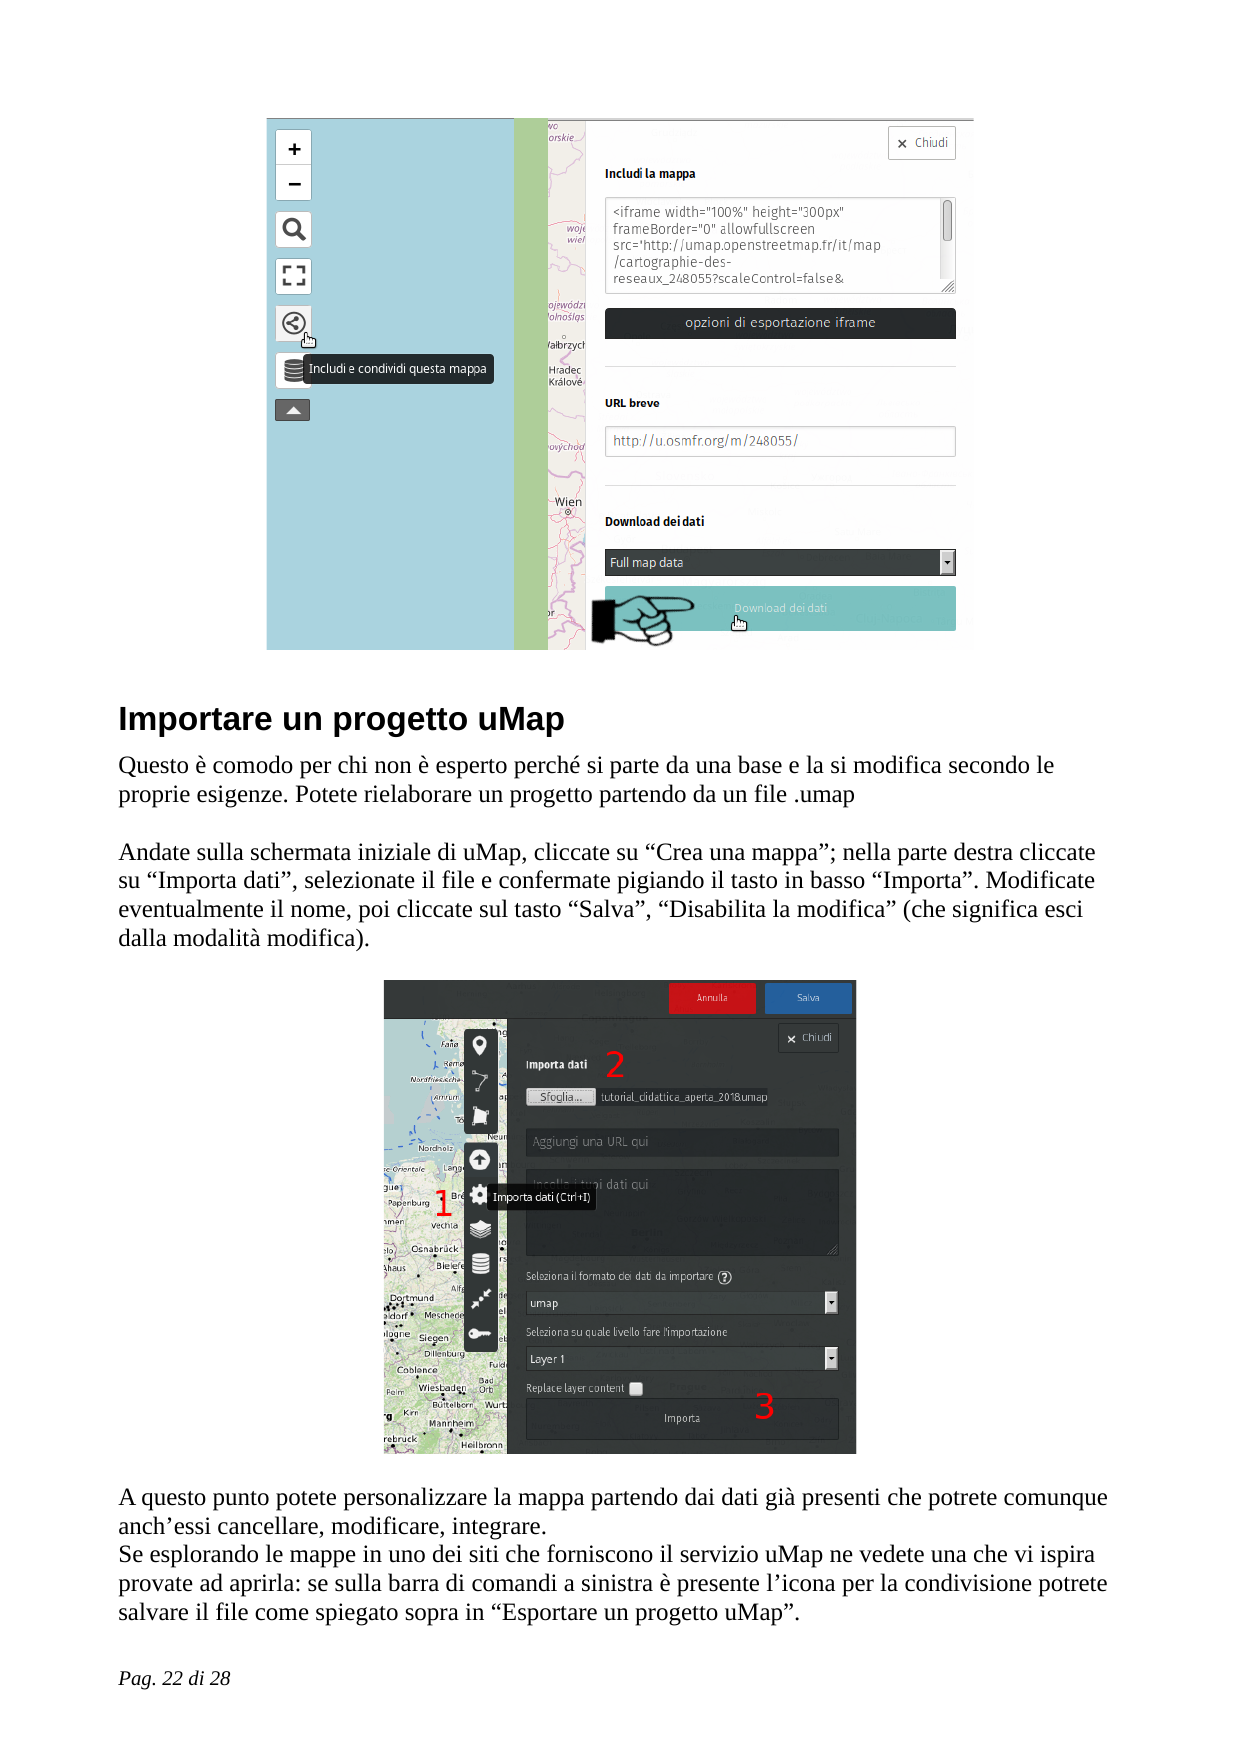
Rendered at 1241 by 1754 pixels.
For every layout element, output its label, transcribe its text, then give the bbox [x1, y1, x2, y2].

text Se esplorando le mappe in uno dei siti che forniscono il servizio uMap ne vedete una che vi ispira provate ad aprirla: se sulla barra di comandi a sinistra è presente l’icona per la condivisione potrete salvare il file come spiegato sopra in “Esportare un progetto uMap”. [118, 1539, 1122, 1626]
picture [266, 118, 974, 650]
picture [383, 980, 857, 1454]
text A questo punto potete personalizzare la mappa partendo dai dati già presenti che potrete comunque anch’essi cancellare, modificare, integrare. [118, 1482, 1122, 1539]
text Andate sulla schermata iniziale di uMap, cliccate su “Crea una mappa”; nella parte destra cliccate su “Importa dati”, selezionate il file e confermate pigiando il tasto in basso “Importa”. Modificate eventualmente il nome, poi cliccate sul tasto “Salva”, “Disabilita la modifica” (che significa esci dalla modalità modifica). [118, 837, 1122, 952]
text Questo è comodo per chi non è esperto perché si parte da una base e la si modifica secondo le proprie esigenze. Potete rielaborare un progetto partendo da un file .umap [118, 750, 1122, 808]
subtitle Importare un progetto uMap [118, 699, 1122, 738]
